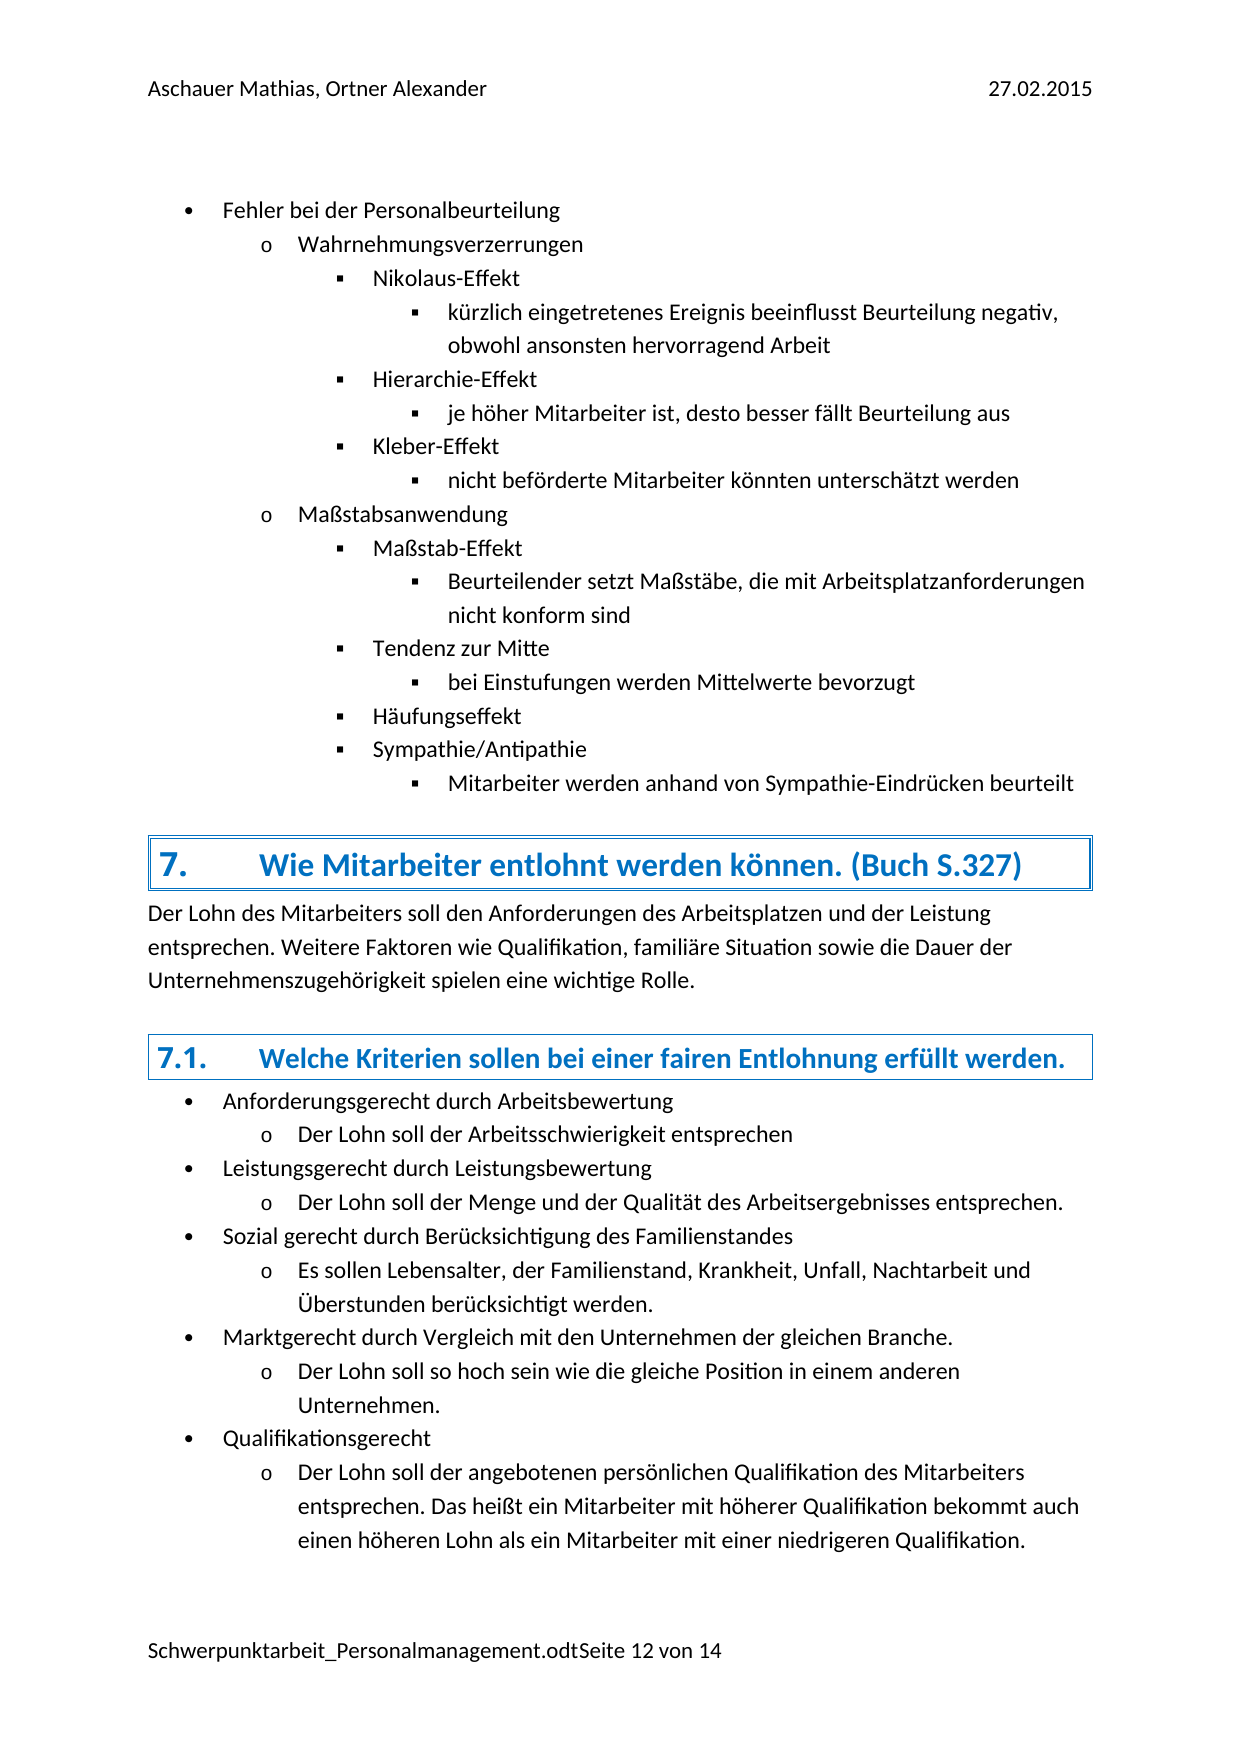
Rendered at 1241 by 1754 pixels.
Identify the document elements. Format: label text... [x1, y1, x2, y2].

list Mitarbeiter werden anhand von Sympathie-Eindrücken beurteilt [410, 768, 1093, 797]
list Qualifikationsgerecht [185, 1423, 1093, 1453]
list Kleber-Effekt [335, 431, 1093, 461]
list Fehler bei der Personalbeurteilung [185, 196, 1093, 225]
list Der Lohn soll der angebotenen persönlichen Qualifikation des Mitarbeiters entsprechen. Das heißt ein Mitarbeiter mit höherer Qualifikation bekommt auch einen höheren Lohn als ein Mitarbeiter mit einer niedrigeren Qualifikation. [260, 1457, 1093, 1554]
list Der Lohn soll der Arbeitsschwierigkeit entsprechen [260, 1119, 1093, 1149]
list Maßstab-Effekt [335, 533, 1093, 562]
list Wahrnehmungsverzerrungen [260, 229, 1093, 259]
list Welche Kriterien sollen bei einer fairen Entlohnung erfüllt werden. [149, 1035, 1092, 1079]
list Sozial gerecht durch Berücksichtigung des Familienstandes [185, 1221, 1093, 1250]
list Häufungseffekt [335, 701, 1093, 730]
list Der Lohn soll der Menge und der Qualität des Arbeitsergebnisses entsprechen. [260, 1187, 1093, 1217]
list Der Lohn soll so hoch sein wie die gleiche Position in einem anderen Unternehmen. [260, 1356, 1093, 1419]
list kürzlich eingetretenes Ereignis beeinflusst Beurteilung negativ, obwohl ansonsten hervorragend Arbeit [410, 297, 1093, 360]
list Marktgerecht durch Vergleich mit den Unternehmen der gleichen Branche. [185, 1322, 1093, 1352]
list Nikolaus-Effekt [335, 263, 1093, 292]
list Es sollen Lebensalter, der Familienstand, Krankheit, Unfall, Nachtarbeit und Überstunden berücksichtigt werden. [260, 1255, 1093, 1318]
list Hierarchie-Effekt [335, 364, 1093, 393]
list Anforderungsgerecht durch Arbeitsbewertung [185, 1086, 1093, 1115]
list Wie Mitarbeiter entlohnt werden können. (Buch S.327) [151, 839, 1089, 888]
list Sympathie/Antipathie [335, 734, 1093, 764]
list je höher Mitarbeiter ist, desto besser fällt Beurteilung aus [410, 398, 1093, 427]
text Der Lohn des Mitarbeiters soll den Anforderungen des Arbeitsplatzen und der Leistung entsprechen. Weitere Faktoren wie Qualifikation, familiäre Situation sowie die Dauer der Unternehmenszugehörigkeit spielen eine wichtige Rolle. [148, 898, 1093, 994]
list nicht beförderte Mitarbeiter könnten unterschätzt werden [410, 465, 1093, 494]
list Tendenz zur Mitte [335, 633, 1093, 663]
list Maßstabsanwendung [260, 499, 1093, 528]
list Beurteilender setzt Maßstäbe, die mit Arbeitsplatzanforderungen nicht konform sind [410, 566, 1093, 629]
list Leistungsgerecht durch Leistungsbewertung [185, 1153, 1093, 1183]
list bei Einstufungen werden Mittelwerte bevorzugt [410, 667, 1093, 696]
